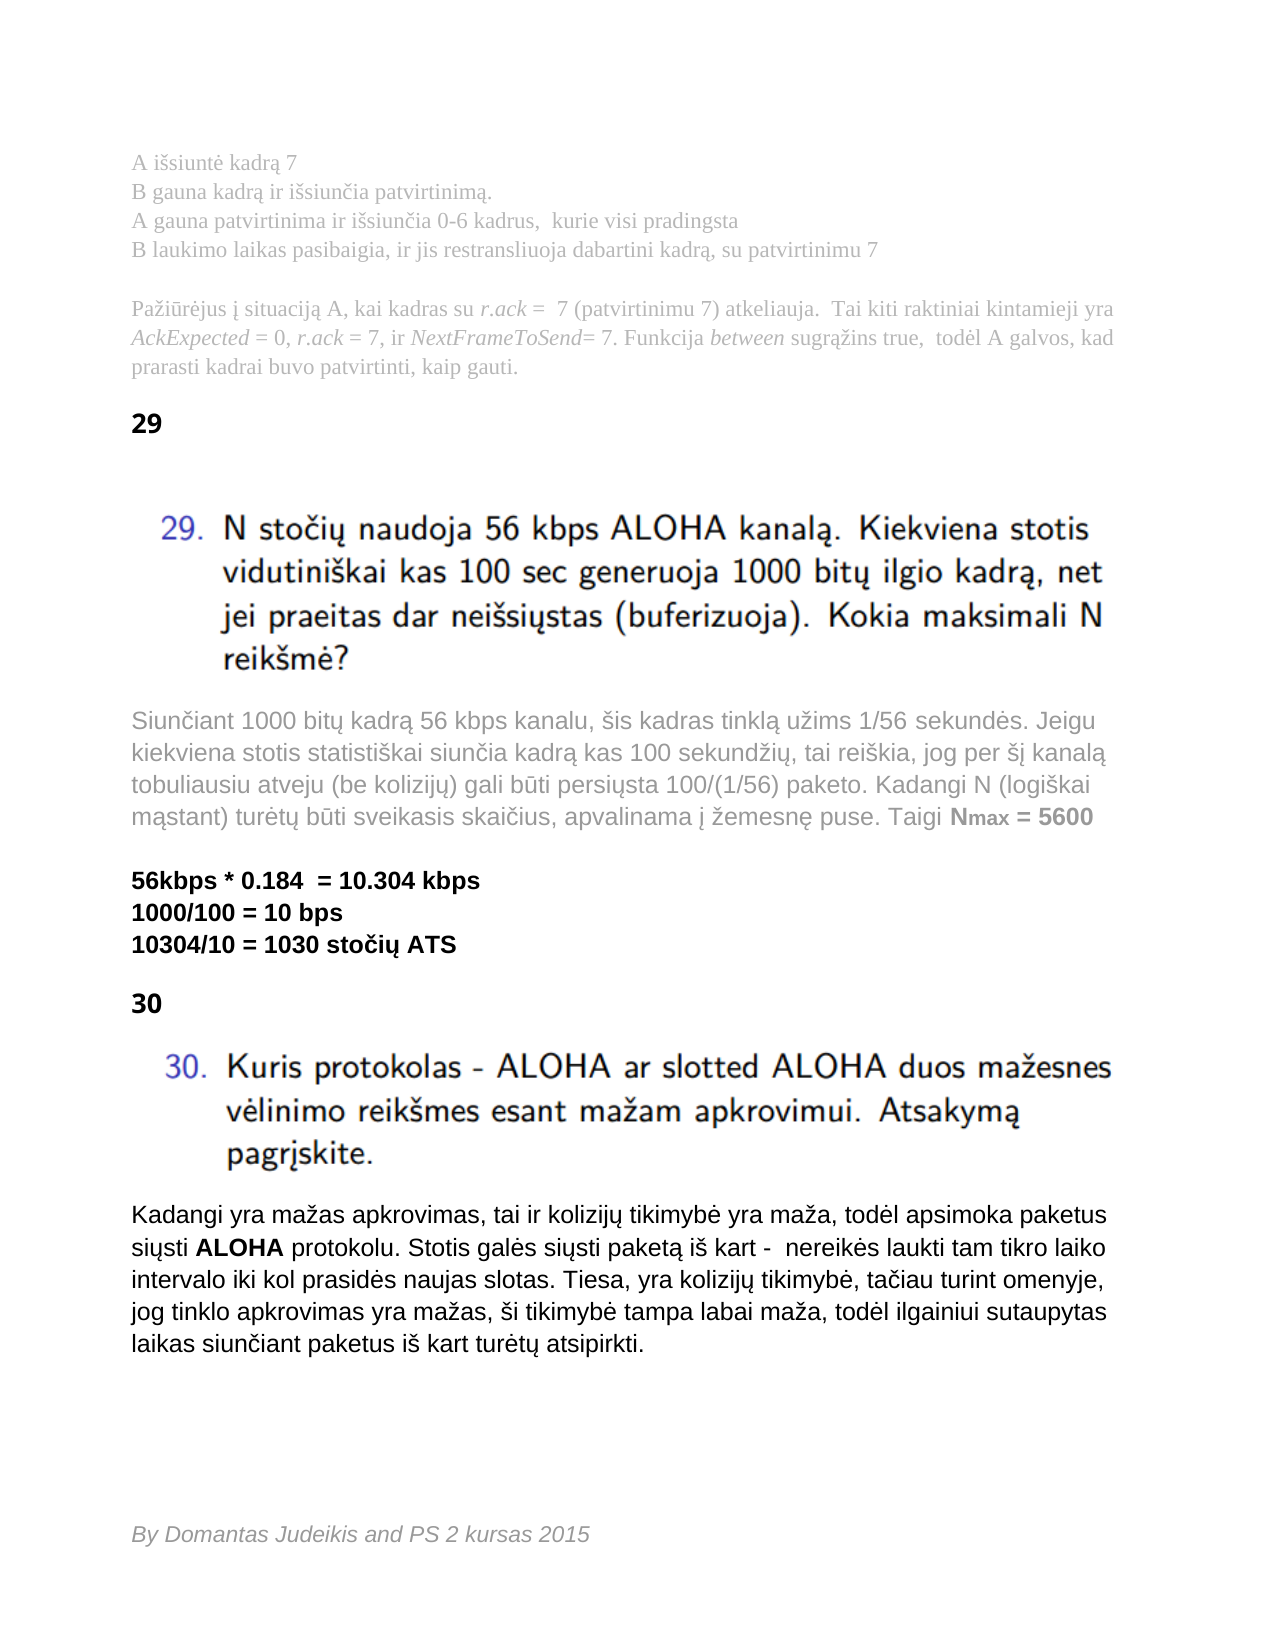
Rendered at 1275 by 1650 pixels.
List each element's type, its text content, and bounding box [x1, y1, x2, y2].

text 10304/10 = 1030 stočių ATS [131, 931, 1144, 959]
text Siunčiant 1000 bitų kadrą 56 kbps kanalu, šis kadras tinklą užims 1/56 sekundės. Jeigu kiekviena stotis statistiškai siunčia kadrą kas 100 sekundžių, tai reiškia, jog per šį kanalą tobuliausiu atveju (be kolizijų) gali būti persiųsta 100/(1/56) paketo. Kadangi N (logiškai mąstant) turėtų būti sveikasis skaičius, apvalinama į žemesnę puse. Taigi Nmax = 5600 [131, 707, 1144, 831]
subtitle 29 [131, 404, 1144, 441]
text Kadangi yra mažas apkrovimas, tai ir kolizijų tikimybė yra maža, todėl apsimoka paketus siųsti ALOHA protokolu. Stotis galės siųsti paketą iš kart - nereikės laukti tam tikro laiko intervalo iki kol prasidės naujas slotas. Tiesa, yra kolizijų tikimybė, tačiau turint omenyje, jog tinklo apkrovimas yra mažas, ši tikimybė tampa labai maža, todėl ilgainiui sutaupytas laikas siunčiant paketus iš kart turėtų atsipirkti. [131, 1201, 1144, 1357]
picture [150, 494, 1125, 685]
subtitle 30 [131, 984, 1144, 1021]
picture [150, 1045, 1125, 1179]
text Pažiūrėjus į situaciją A, kai kadras su r.ack = 7 (patvirtinimu 7) atkeliauja. Tai kiti raktiniai kintamieji yra AckExpected = 0, r.ack = 7, ir NextFrameToSend= 7. Funkcija between sugrąžins true, todėl A galvos, kad prarasti kadrai buvo patvirtinti, kaip gauti. [131, 296, 1144, 379]
text 56kbps * 0.184 = 10.304 kbps [131, 867, 1144, 895]
text B laukimo laikas pasibaigia, ir jis restransliuoja dabartini kadrą, su patvirtinimu 7 [131, 237, 1144, 263]
text A gauna patvirtinima ir išsiunčia 0-6 kadrus, kurie visi pradingsta [131, 208, 1144, 234]
text 1000/100 = 10 bps [131, 899, 1144, 927]
text B gauna kadrą ir išsiunčia patvirtinimą. [131, 179, 1144, 204]
text A išsiuntė kadrą 7 [131, 150, 1144, 175]
